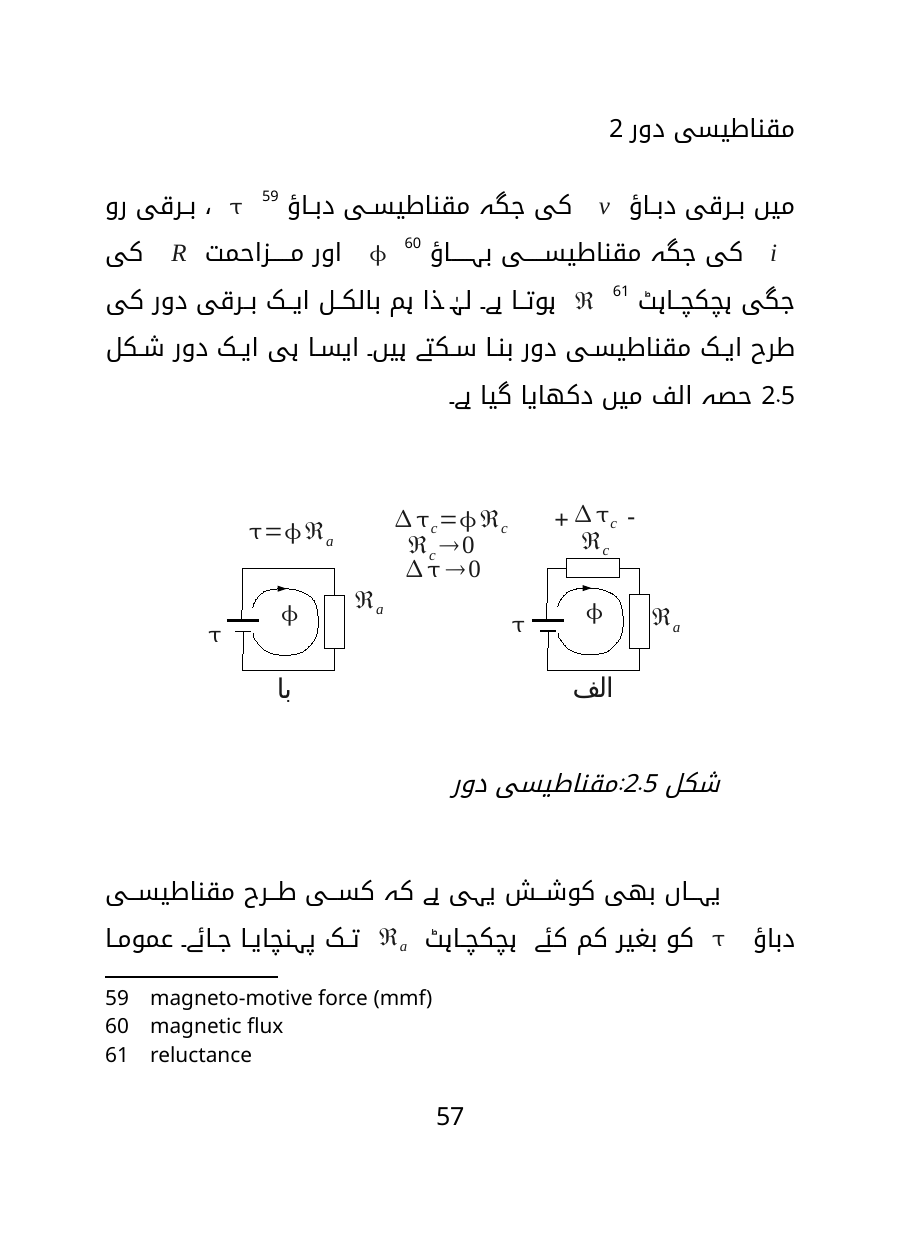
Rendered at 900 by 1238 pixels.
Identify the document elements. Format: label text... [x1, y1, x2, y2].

text مقناطیسی دور بالکل برقی دور کی طرح ہوتے ہیں۔ بس ان میں برقی دباؤ کی جگہ مقناطیسی دباؤ ، برقی رو کی جگہ مقناطیسی بہاؤ اور مزاحمت کی جگی ہچکچاہٹ ہوتا ہے۔ لہٰذا ہم بالکل ایک برقی دور کی طرح ایک مقناطیسی دور بنا سکتے ہیں۔ ایسا ہی ایک دور شکل 2.5 حصہ الف میں دکھایا گیا ہے۔ [105, 182, 795, 419]
text magnetic flux [105, 1012, 795, 1040]
text magneto-motive force (mmf) [105, 983, 795, 1012]
text شکل 2.5:مقناطیسی دور [179, 444, 719, 808]
text reluctance [105, 1040, 795, 1068]
text یہاں بھی کوشش یہی ہے کہ کسی طرح مقناطیسی دباؤ کو بغیر کم کئے ہچکچاہٹتک پہنچایا جائے۔ عموما خلائی درز کی ہچکچاہٹ ہوتی ہے اور مقناطیسی مرکز کی یہاں بھی اگرکو نظرانداز کرنا ممکن ہو تو ہمیں شکل 2.5 حصہ ب ملتا ہے جس میں مقناطیسی بہاؤ کو، بالکل اُوہم کے قانون کی طرح، مساوات سے حل کیا جا سکتا ہے۔ یعنی [105, 868, 795, 963]
